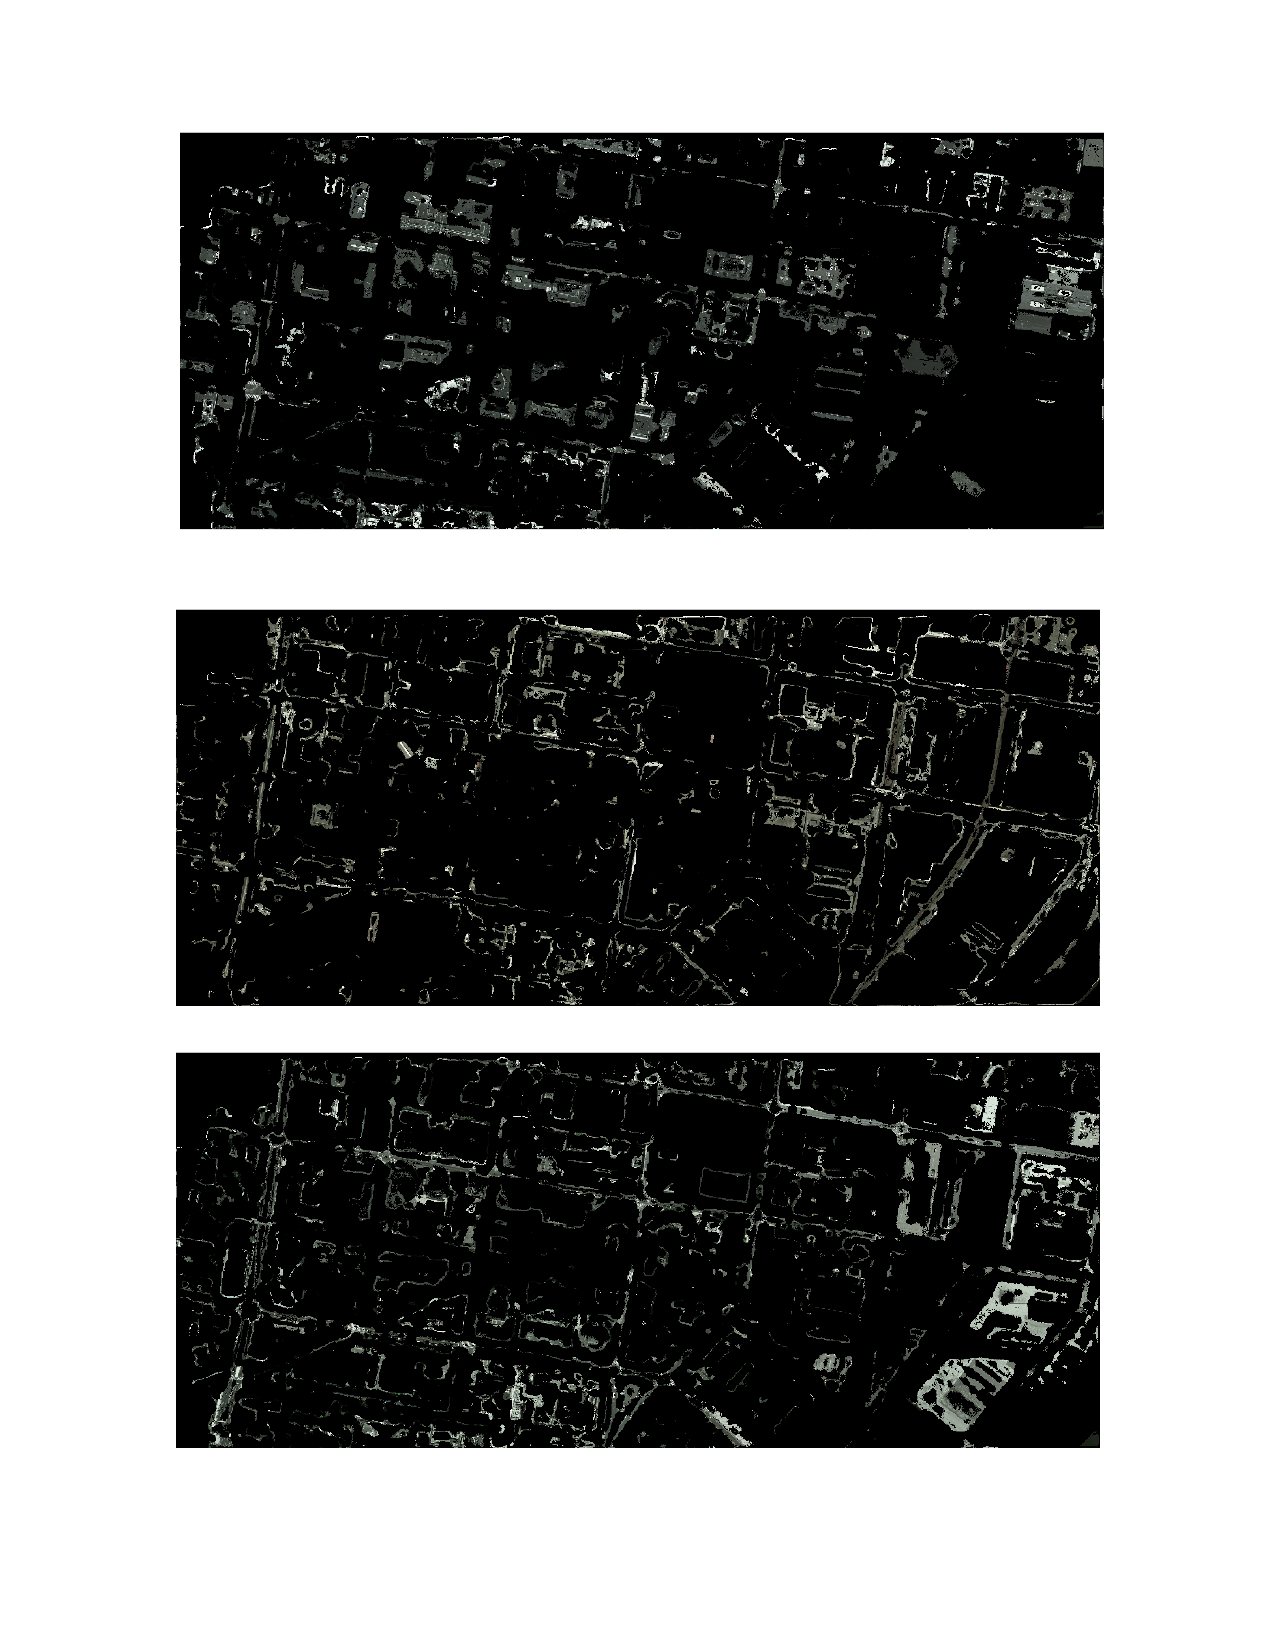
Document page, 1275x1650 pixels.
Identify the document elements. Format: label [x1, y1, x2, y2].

picture [177, 130, 1105, 531]
picture [173, 608, 1102, 1006]
picture [173, 1050, 1102, 1448]
